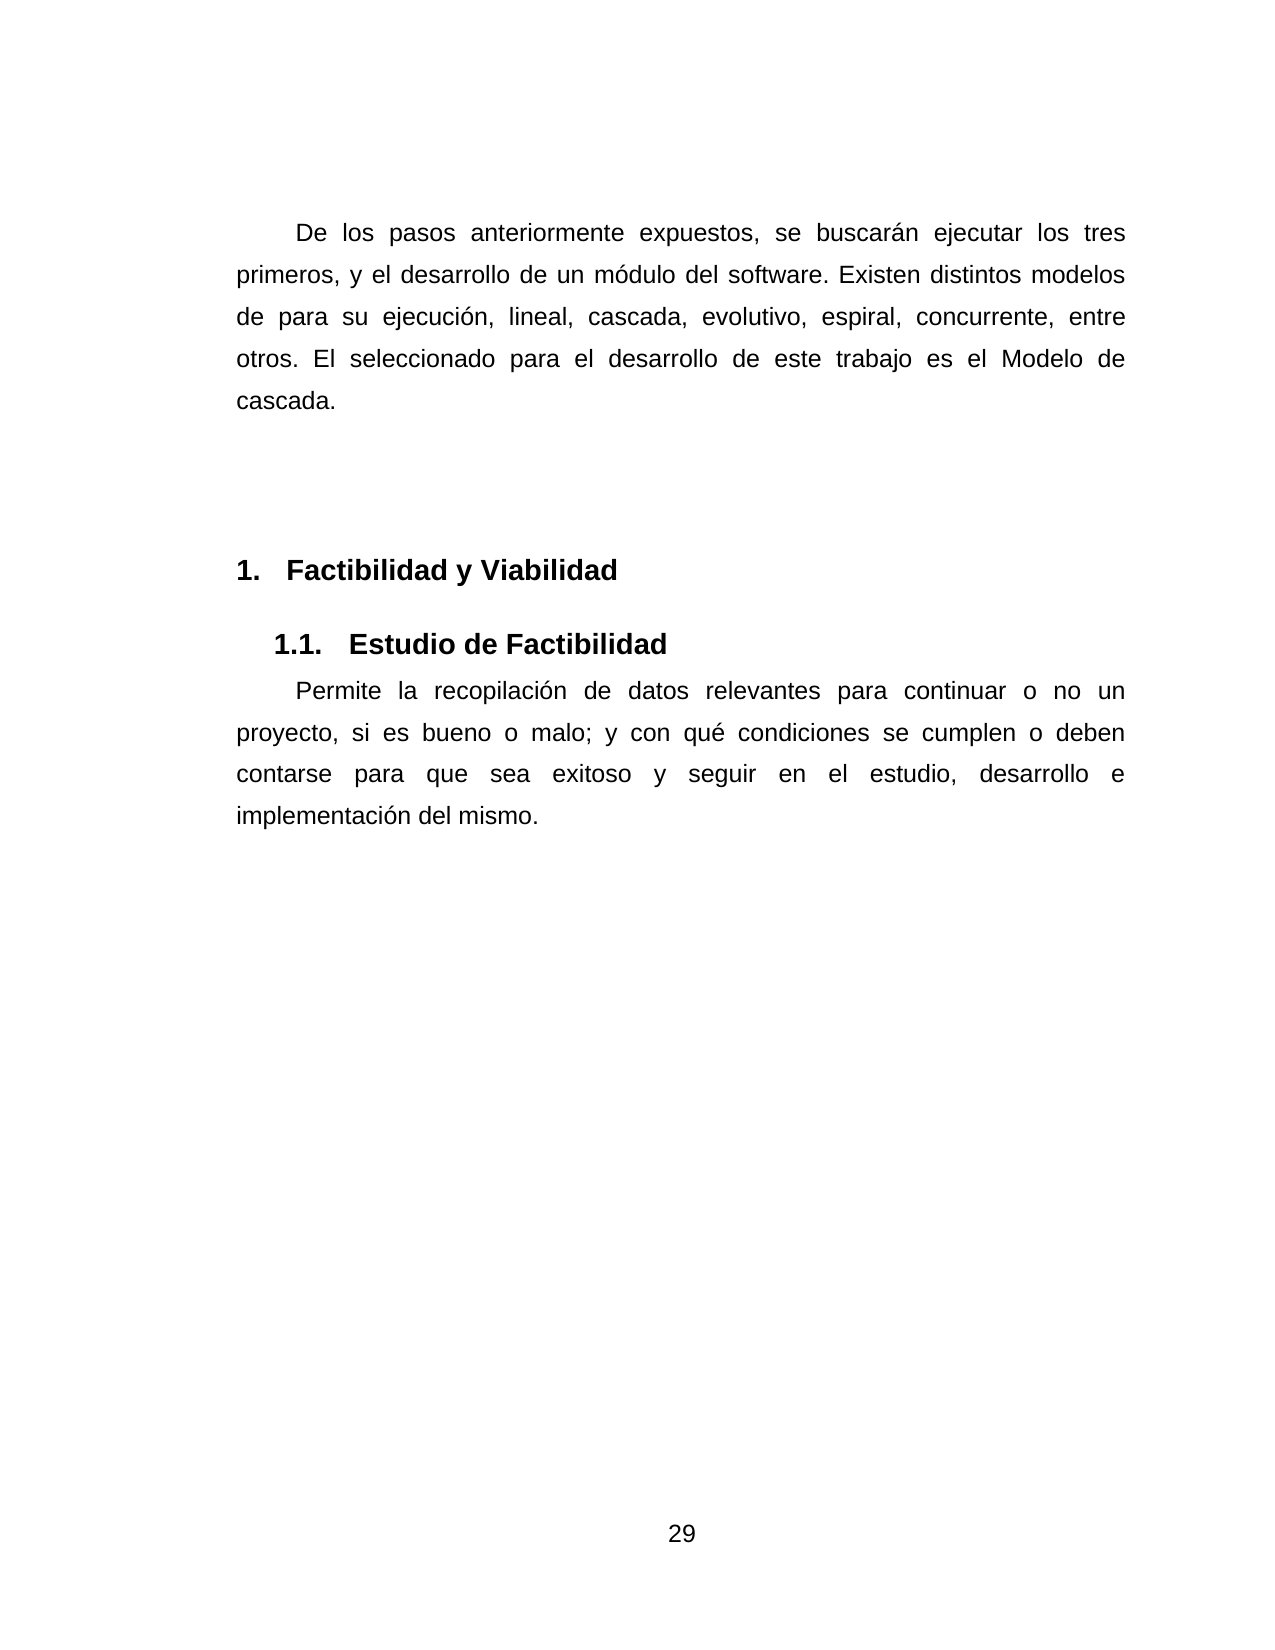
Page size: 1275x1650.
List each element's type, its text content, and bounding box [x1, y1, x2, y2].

text De los pasos anteriormente expuestos, se buscarán ejecutar los tres primeros, y el desarrollo de un módulo del software. Existen distintos modelos de para su ejecución, lineal, cascada, evolutivo, espiral, concurrente, entre otros. El seleccionado para el desarrollo de este trabajo es el Modelo de cascada. [236, 219, 1127, 414]
subtitle Factibilidad y Viabilidad [236, 554, 1127, 586]
subtitle Estudio de Factibilidad [274, 628, 1127, 660]
text Permite la recopilación de datos relevantes para continuar o no un proyecto, si es bueno o malo; y con qué condiciones se cumplen o deben contarse para que sea exitoso y seguir en el estudio, desarrollo e implementación del mismo. [236, 677, 1127, 830]
